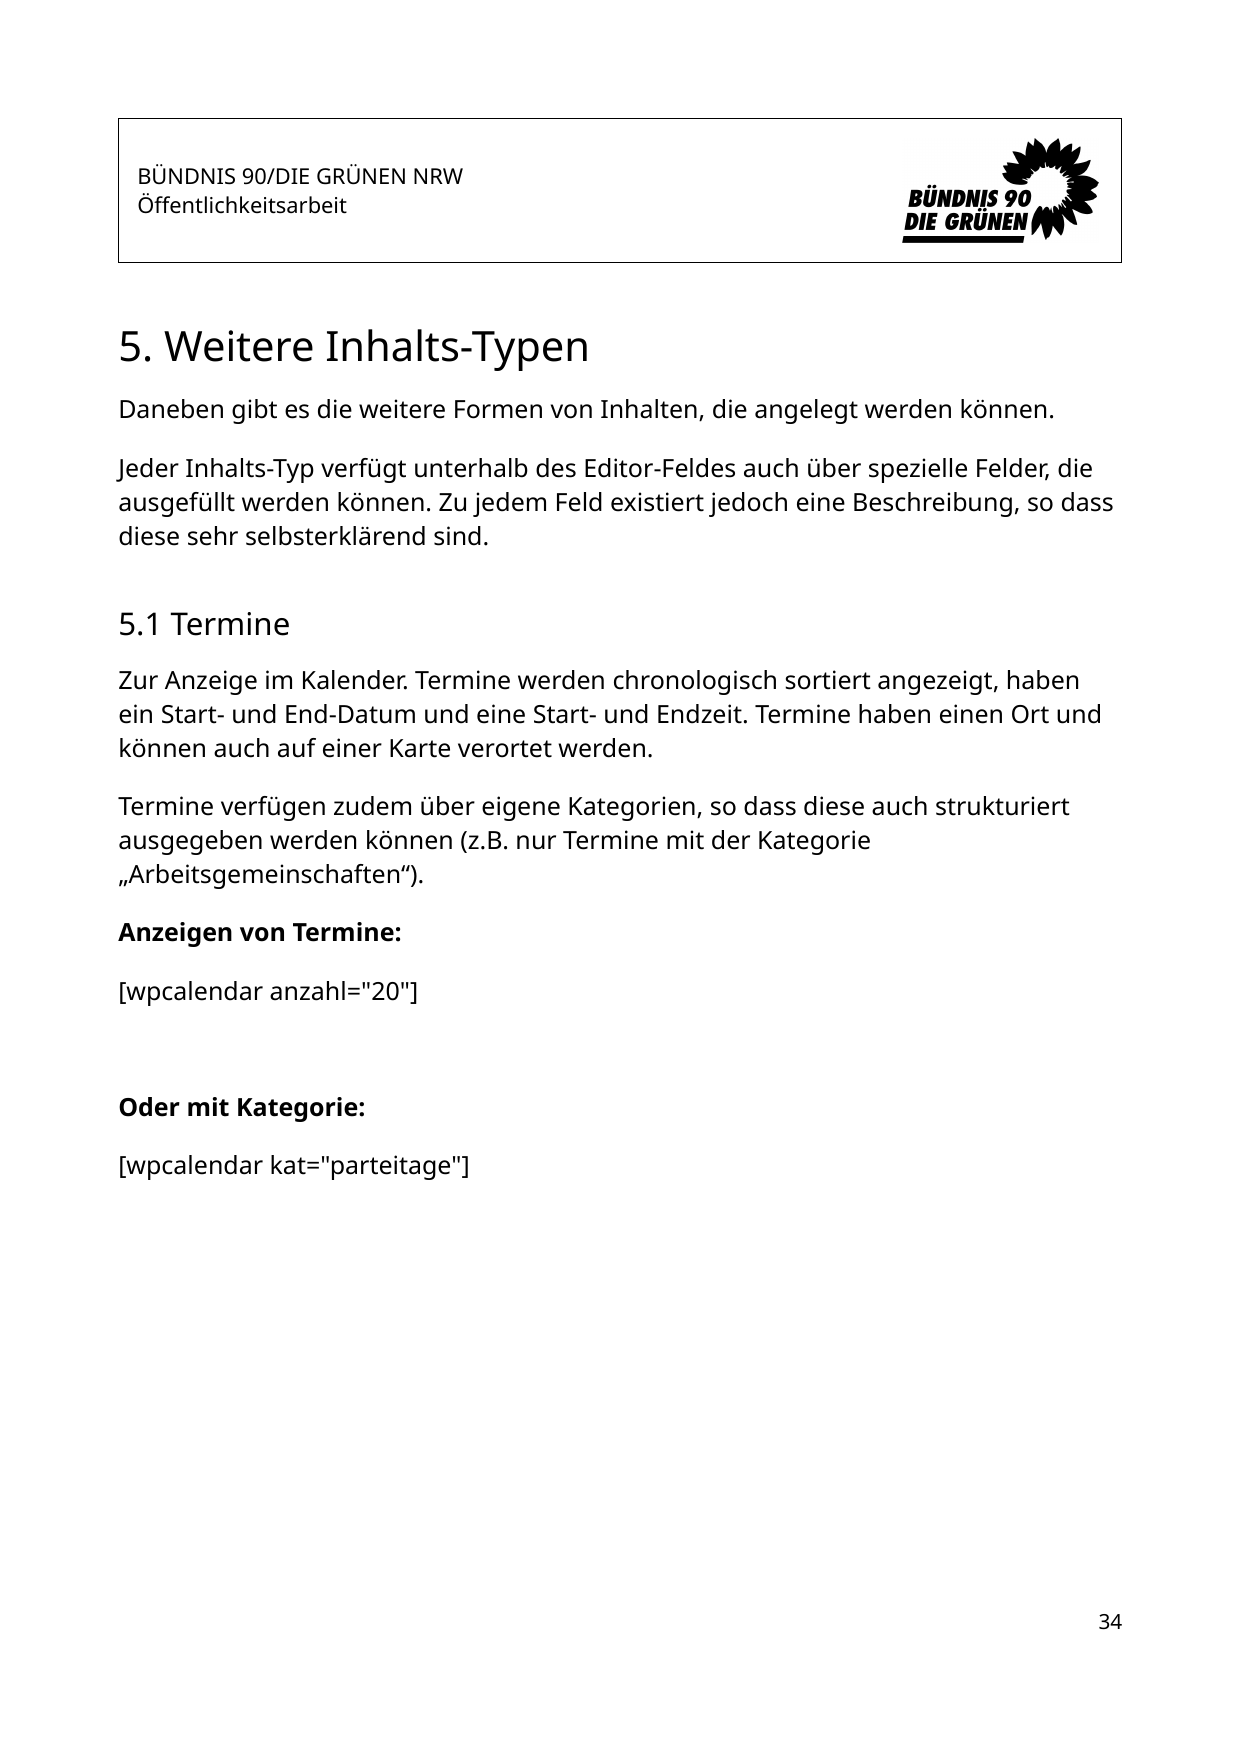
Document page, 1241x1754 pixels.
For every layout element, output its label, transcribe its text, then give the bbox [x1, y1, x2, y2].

text Zur Anzeige im Kalender. Termine werden chronologisch sortiert angezeigt, haben ein Start- und End-Datum und eine Start- und Endzeit. Termine haben einen Ort und können auch auf einer Karte verortet werden. [118, 662, 1122, 764]
text [wpcalendar anzahl="20"] [118, 973, 1122, 1007]
text Jeder Inhalts-Typ verfügt unterhalb des Editor-Feldes auch über spezielle Felder, die ausgefüllt werden können. Zu jedem Feld existiert jedoch eine Beschreibung, so dass diese sehr selbsterklärend sind. [118, 450, 1122, 552]
text [wpcalendar kat="parteitage"] [118, 1148, 1122, 1182]
text Anzeigen von Termine: [118, 915, 1122, 949]
subtitle 5. Weitere Inhalts-Typen [118, 317, 1122, 374]
text Daneben gibt es die weitere Formen von Inhalten, die angelegt werden können. [118, 392, 1122, 426]
text Termine verfügen zudem über eigene Kategorien, so dass diese auch strukturiert ausgegeben werden können (z.B. nur Termine mit der Kategorie „Arbeitsgemeinschaften“). [118, 789, 1122, 891]
picture [902, 138, 1099, 243]
subtitle 5.1 Termine [118, 601, 1122, 644]
text Oder mit Kategorie: [118, 1090, 1122, 1124]
